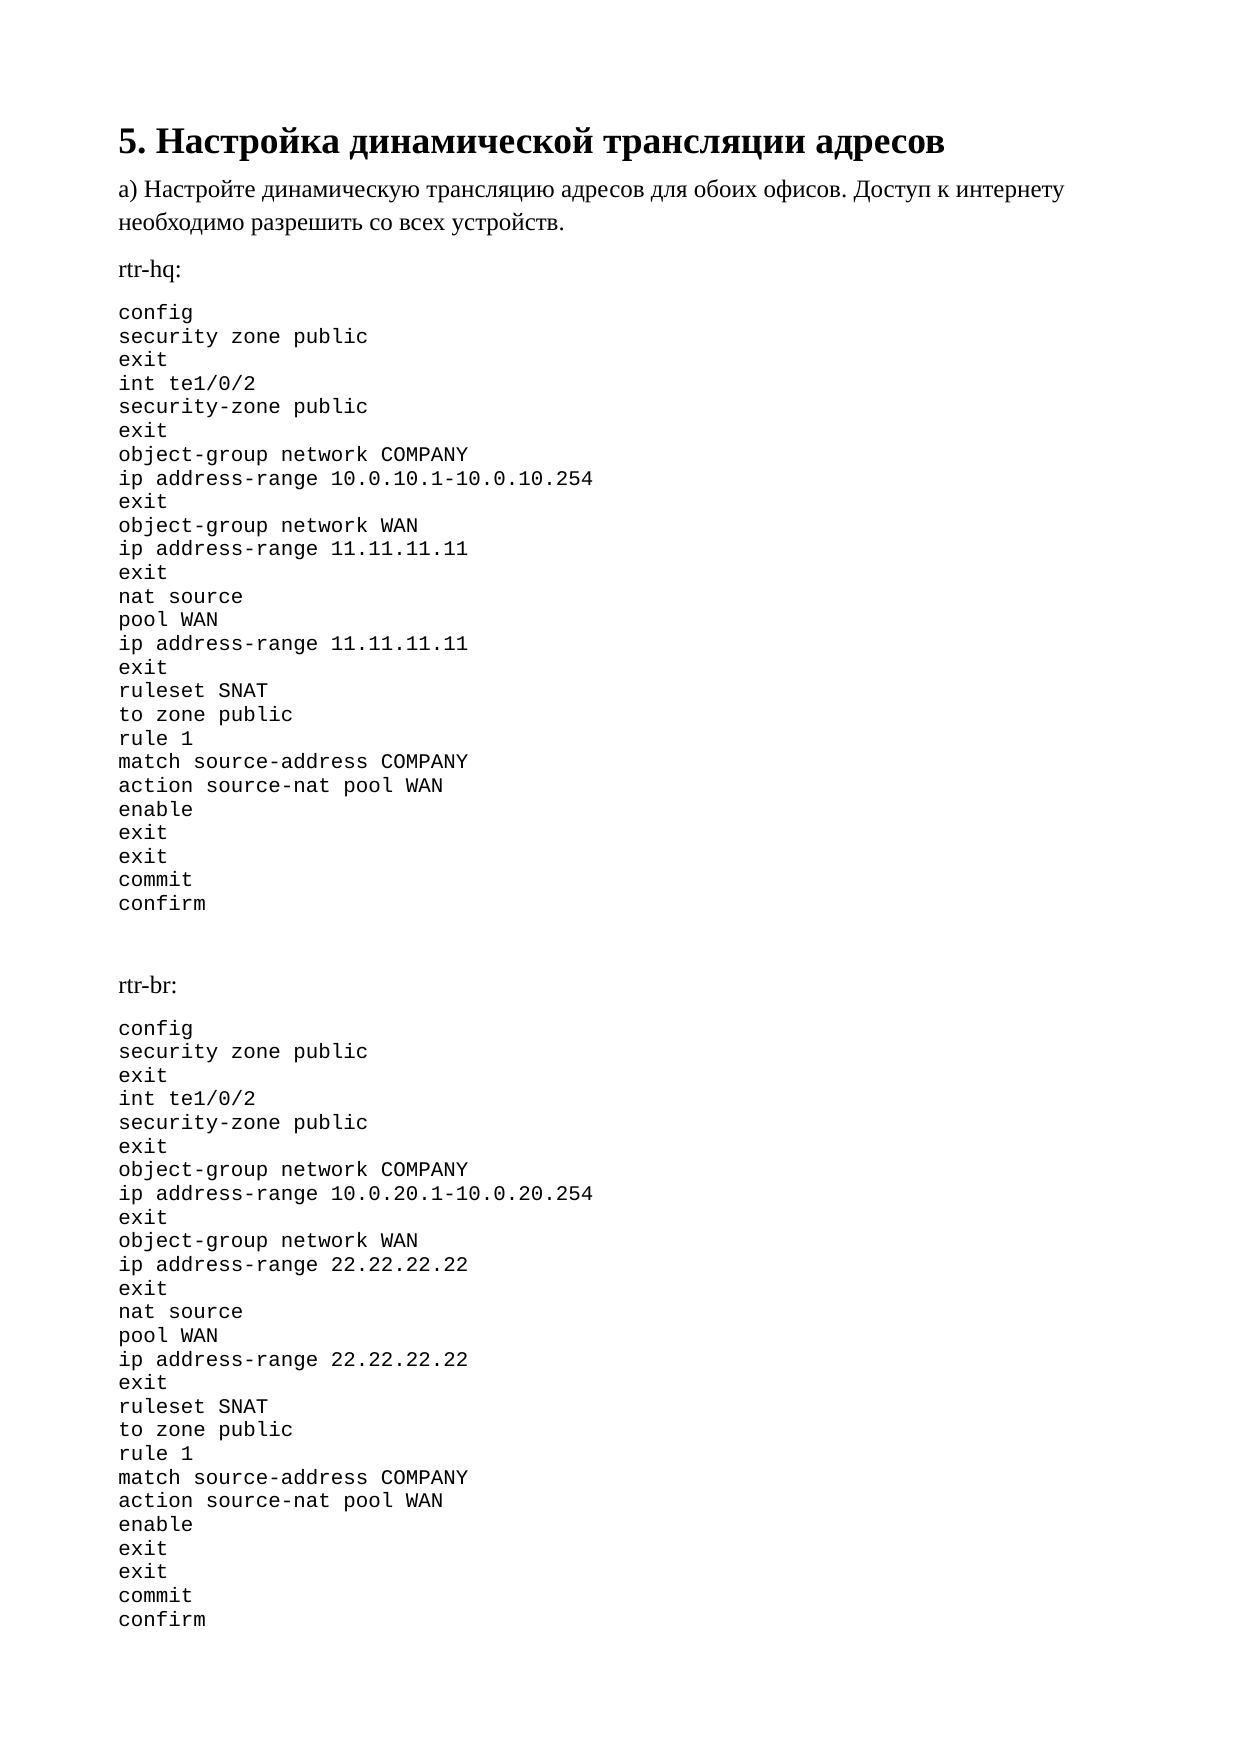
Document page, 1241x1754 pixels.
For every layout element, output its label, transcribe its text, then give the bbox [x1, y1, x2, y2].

text commit [118, 869, 1122, 893]
text exit [118, 657, 1122, 680]
text action source-nat pool WAN [118, 775, 1122, 798]
text int te1/0/2 [118, 1088, 1122, 1112]
text rtr-br: [118, 970, 1122, 999]
text security zone public [118, 326, 1122, 349]
text commit [118, 1585, 1122, 1609]
text object-group network COMPANY [118, 444, 1122, 467]
text int te1/0/2 [118, 373, 1122, 397]
text exit [118, 822, 1122, 846]
text object-group network WAN [118, 515, 1122, 538]
text pool WAN [118, 1325, 1122, 1348]
text ip address-range 10.0.10.1-10.0.10.254 [118, 467, 1122, 491]
text security-zone public [118, 1112, 1122, 1136]
text to zone public [118, 1419, 1122, 1443]
text rule 1 [118, 728, 1122, 751]
text rule 1 [118, 1443, 1122, 1467]
text object-group network WAN [118, 1230, 1122, 1254]
text ruleset SNAT [118, 1396, 1122, 1419]
text exit [118, 1538, 1122, 1561]
text exit [118, 1136, 1122, 1159]
text exit [118, 1207, 1122, 1230]
text config [118, 1017, 1122, 1041]
text ip address-range 22.22.22.22 [118, 1348, 1122, 1372]
text exit [118, 562, 1122, 586]
text nat source [118, 586, 1122, 609]
text confirm [118, 893, 1122, 917]
text security zone public [118, 1041, 1122, 1065]
subtitle 5. Настройка динамической трансляции адресов [118, 118, 1122, 161]
text action source-nat pool WAN [118, 1490, 1122, 1514]
text enable [118, 1514, 1122, 1538]
text nat source [118, 1301, 1122, 1325]
text match source-address COMPANY [118, 751, 1122, 775]
text ip address-range 11.11.11.11 [118, 633, 1122, 657]
text rtr-hq: [118, 254, 1122, 283]
text exit [118, 349, 1122, 373]
text exit [118, 1372, 1122, 1396]
text ip address-range 11.11.11.11 [118, 538, 1122, 562]
text object-group network COMPANY [118, 1159, 1122, 1183]
text pool WAN [118, 609, 1122, 633]
text exit [118, 1065, 1122, 1088]
text enable [118, 798, 1122, 822]
text security-zone public [118, 397, 1122, 420]
text match source-address COMPANY [118, 1467, 1122, 1490]
text exit [118, 1561, 1122, 1585]
text config [118, 302, 1122, 326]
text exit [118, 420, 1122, 444]
text to zone public [118, 704, 1122, 728]
text exit [118, 491, 1122, 515]
text ip address-range 10.0.20.1-10.0.20.254 [118, 1183, 1122, 1207]
text ip address-range 22.22.22.22 [118, 1254, 1122, 1278]
text ruleset SNAT [118, 680, 1122, 704]
text exit [118, 1278, 1122, 1301]
text a) Настройте динамическую трансляцию адресов для обоих офисов. Доступ к интернету необходимо разрешить со всех устройств. [118, 174, 1122, 236]
text confirm [118, 1609, 1122, 1632]
text exit [118, 846, 1122, 869]
